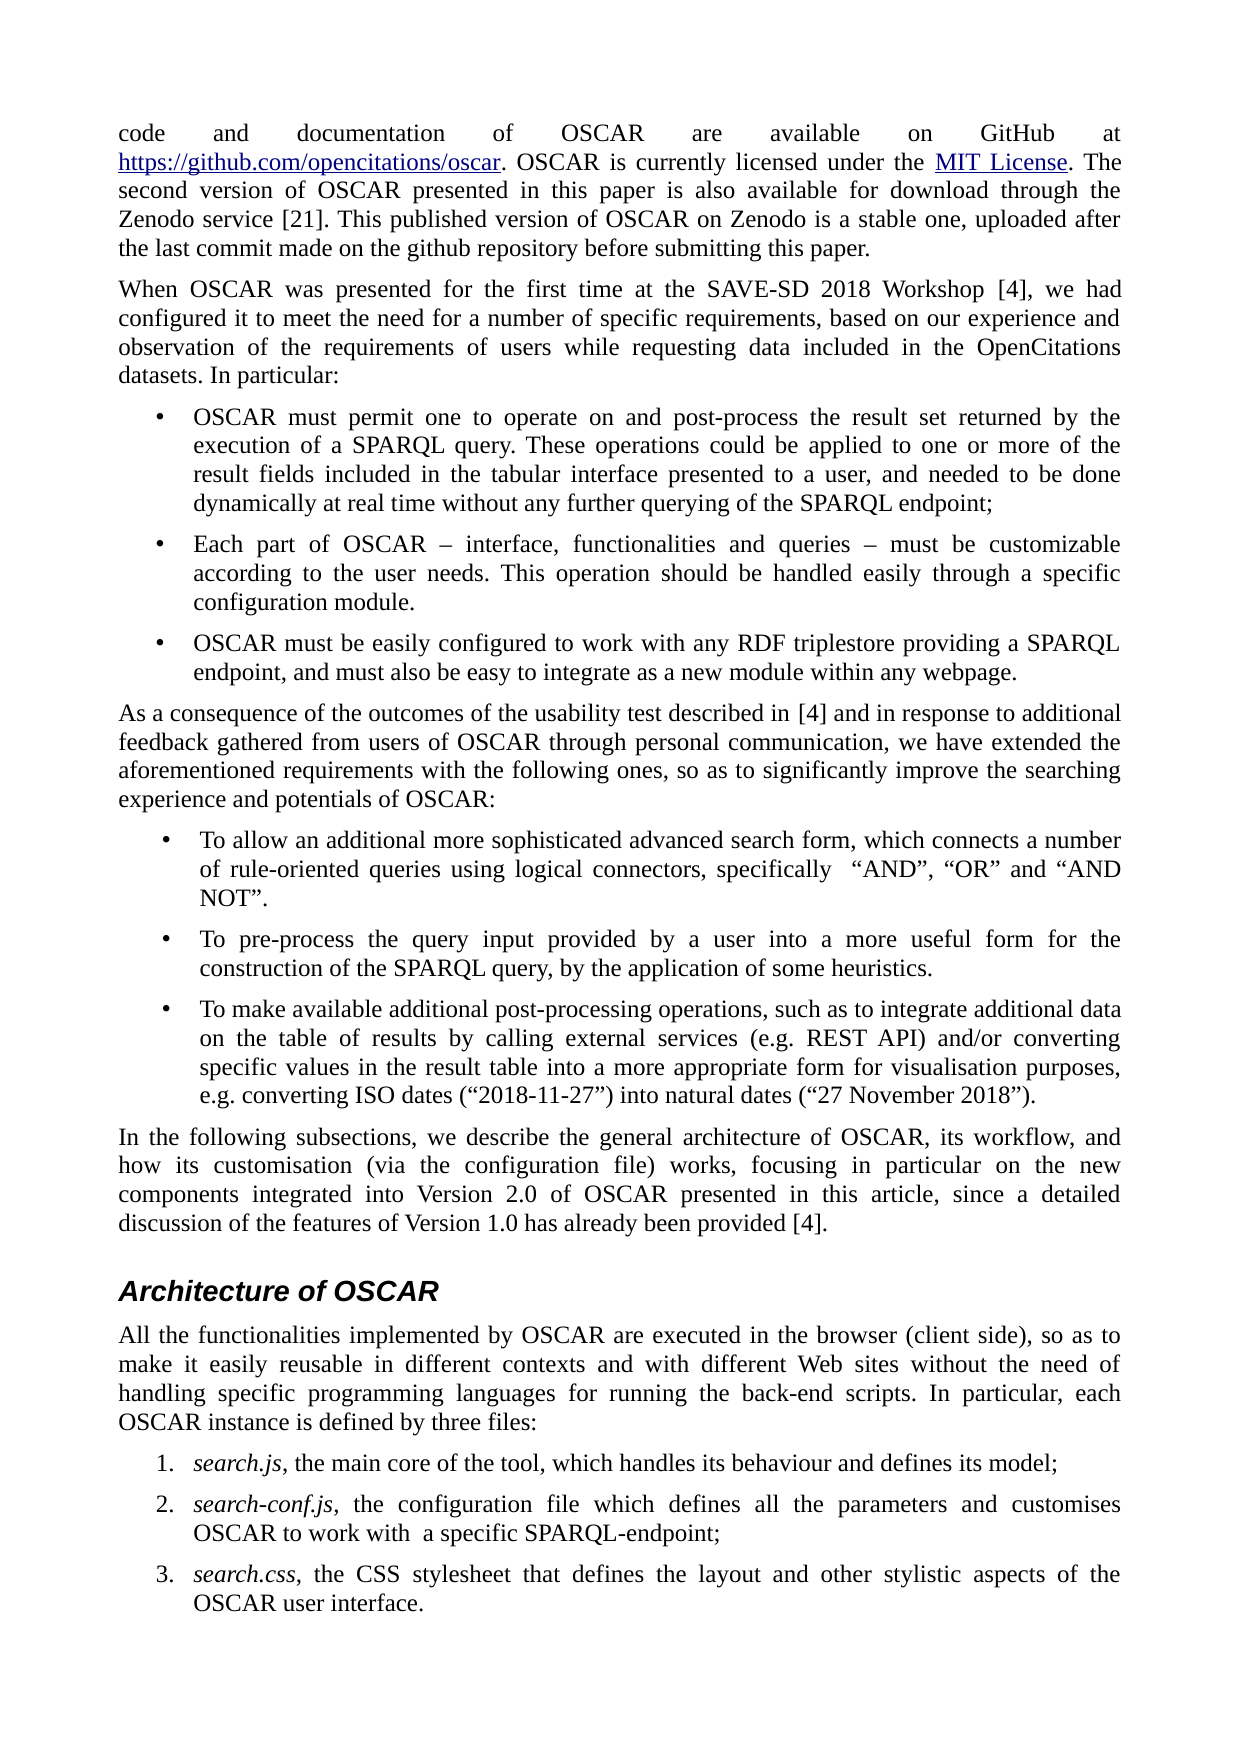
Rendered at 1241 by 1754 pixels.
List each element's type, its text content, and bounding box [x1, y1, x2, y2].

list OSCAR must be easily configured to work with any RDF triplestore providing a SPARQL endpoint, and must also be easy to integrate as a new module within any webpage. [156, 628, 1122, 686]
list To allow an additional more sophisticated advanced search form, which connects a number of rule-oriented queries using logical connectors, specifically “AND”, “OR” and “AND NOT”. [162, 826, 1122, 912]
list search.js, the main core of the tool, which handles its behaviour and defines its model; [156, 1448, 1122, 1477]
text When OSCAR was presented for the first time at the SAVE-SD 2018 Workshop [4], we had configured it to meet the need for a number of specific requirements, based on our experience and observation of the requirements of users while requesting data included in the OpenCitations datasets. In particular: [118, 274, 1122, 389]
subtitle Architecture of OSCAR [118, 1274, 1122, 1308]
list search.css, the CSS stylesheet that defines the layout and other stylistic aspects of the OSCAR user interface. [156, 1559, 1122, 1617]
list To make available additional post-processing operations, such as to integrate additional data on the table of results by calling external services (e.g. REST API) and/or converting specific values in the result table into a more appropriate form for visualisation purposes, e.g. converting ISO dates (“2018-11-27”) into natural dates (“27 November 2018”). [162, 994, 1122, 1109]
list To pre-process the query input provided by a user into a more useful form for the construction of the SPARQL query, by the application of some heuristics. [162, 924, 1122, 982]
text code and documentation of OSCAR are available on GitHub at https://github.com/opencitations/oscar. OSCAR is currently licensed under the MIT License. The second version of OSCAR presented in this paper is also available for download through the Zenodo service [21]. This published version of OSCAR on Zenodo is a stable one, uploaded after the last commit made on the github repository before submitting this paper. [118, 118, 1122, 262]
text All the functionalities implemented by OSCAR are executed in the browser (client side), so as to make it easily reusable in different contexts and with different Web sites without the need of handling specific programming languages for running the back-end scripts. In particular, each OSCAR instance is defined by three files: [118, 1320, 1122, 1435]
text As a consequence of the outcomes of the usability test described in [4] and in response to additional feedback gathered from users of OSCAR through personal communication, we have extended the aforementioned requirements with the following ones, so as to significantly improve the searching experience and potentials of OSCAR: [118, 698, 1122, 813]
list search-conf.js, the configuration file which defines all the parameters and customises OSCAR to work with a specific SPARQL-endpoint; [156, 1489, 1122, 1547]
text In the following subsections, we describe the general architecture of OSCAR, its workflow, and how its customisation (via the configuration file) works, focusing in particular on the new components integrated into Version 2.0 of OSCAR presented in this article, since a detailed discussion of the features of Version 1.0 has already been provided [4]. [118, 1122, 1122, 1237]
list Each part of OSCAR – interface, functionalities and queries – must be customizable according to the user needs. This operation should be handled easily through a specific configuration module. [156, 529, 1122, 616]
list OSCAR must permit one to operate on and post-process the result set returned by the execution of a SPARQL query. These operations could be applied to one or more of the result fields included in the tabular interface presented to a user, and needed to be done dynamically at real time without any further querying of the SPARQL endpoint; [156, 402, 1122, 517]
